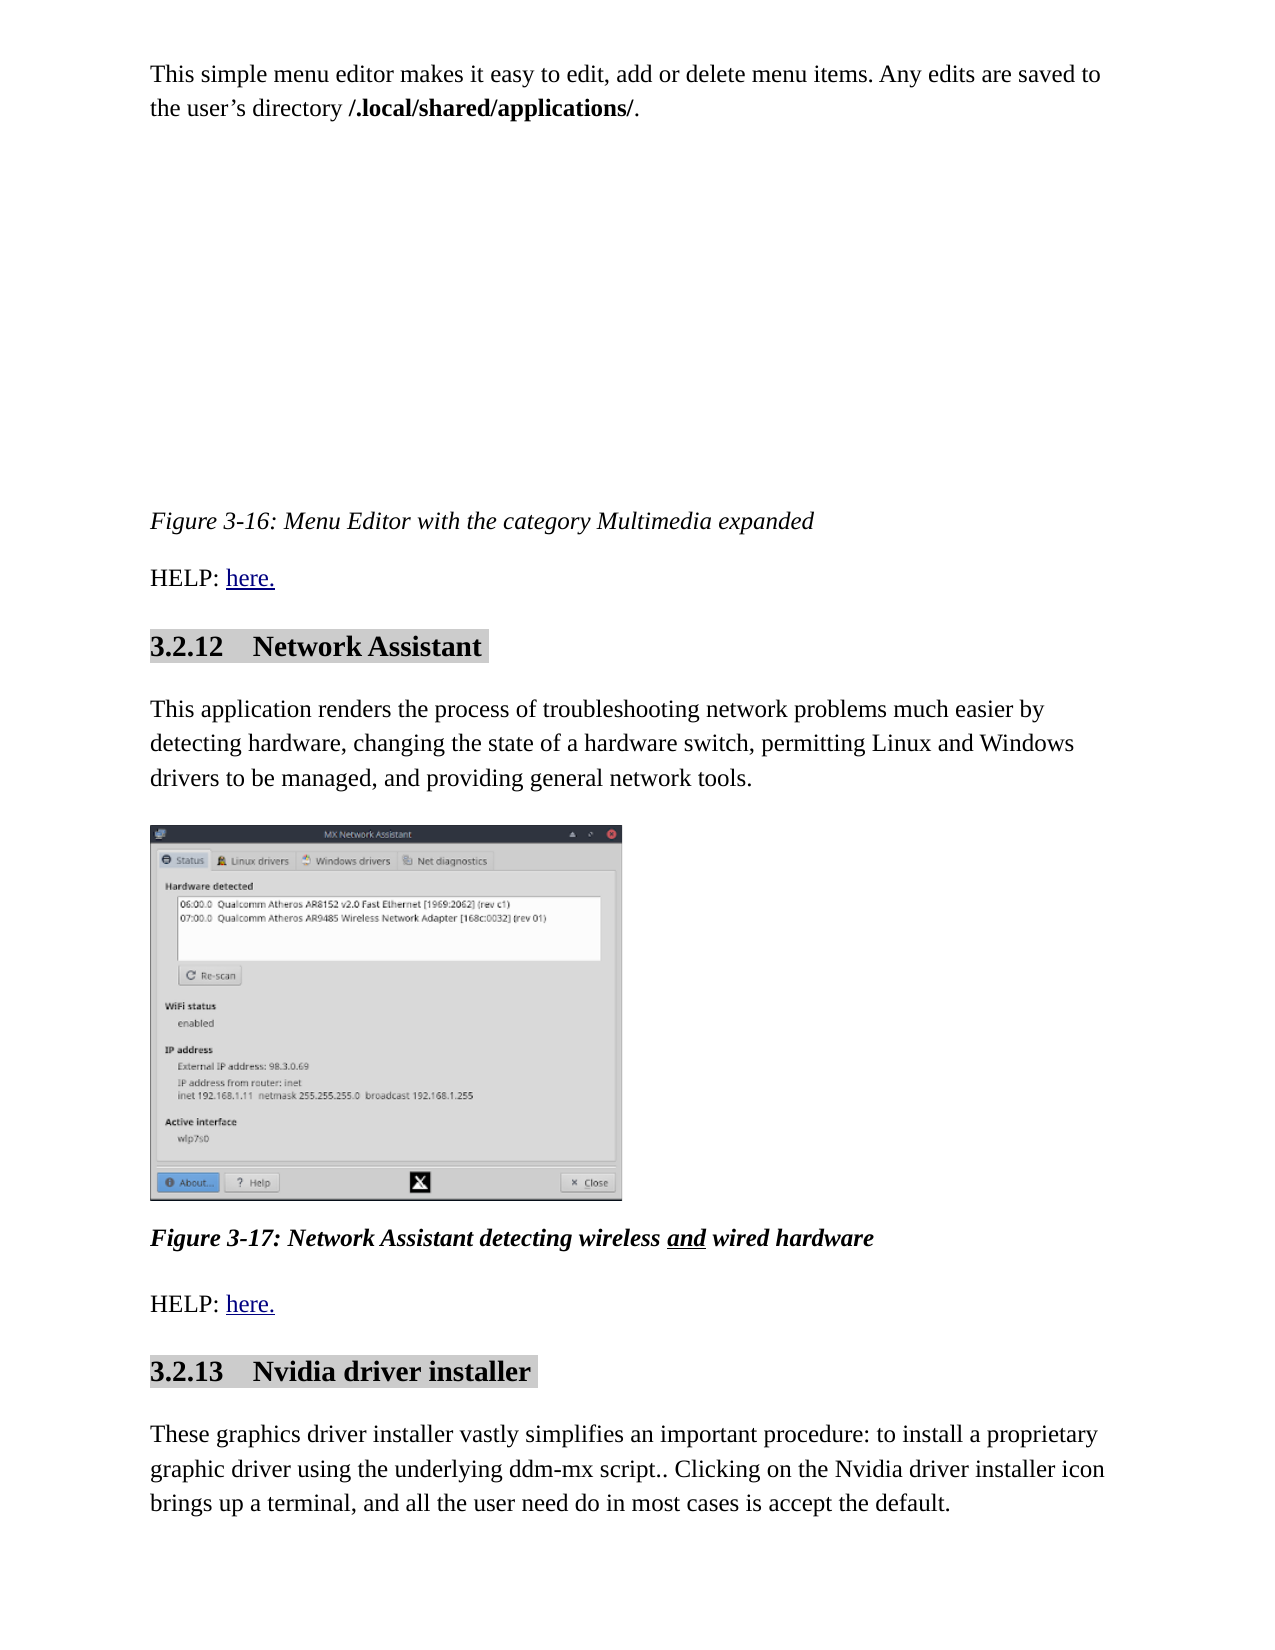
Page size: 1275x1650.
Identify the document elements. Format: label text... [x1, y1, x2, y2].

text This simple menu editor makes it easy to edit, add or delete menu items. Any edits are saved to the user’s directory /.local/shared/applications/. [150, 59, 1125, 122]
text Figure 3-17: Network Assistant detecting wireless and wired hardware [150, 1223, 1125, 1252]
text This application renders the process of troubleshooting network problems much easier by detecting hardware, changing the state of a hardware switch, permitting Linux and Windows drivers to be managed, and providing general network tools. [150, 694, 1125, 792]
text HELP: here. [150, 563, 1125, 592]
text These graphics driver installer vastly simplifies an important procedure: to install a proprietary graphic driver using the underlying ddm-mx script.. Clicking on the Nvidia driver installer icon brings up a terminal, and all the user need do in most cases is accept the default. [150, 1419, 1125, 1517]
text HELP: here. [150, 1289, 1125, 1317]
subtitle 3.2.12 Network Assistant [489, 629, 1125, 663]
text Figure 3-16: Menu Editor with the category Multimedia expanded [150, 506, 1125, 535]
subtitle 3.2.13 Nvidia driver installer [150, 1354, 1125, 1388]
picture [150, 825, 623, 1201]
